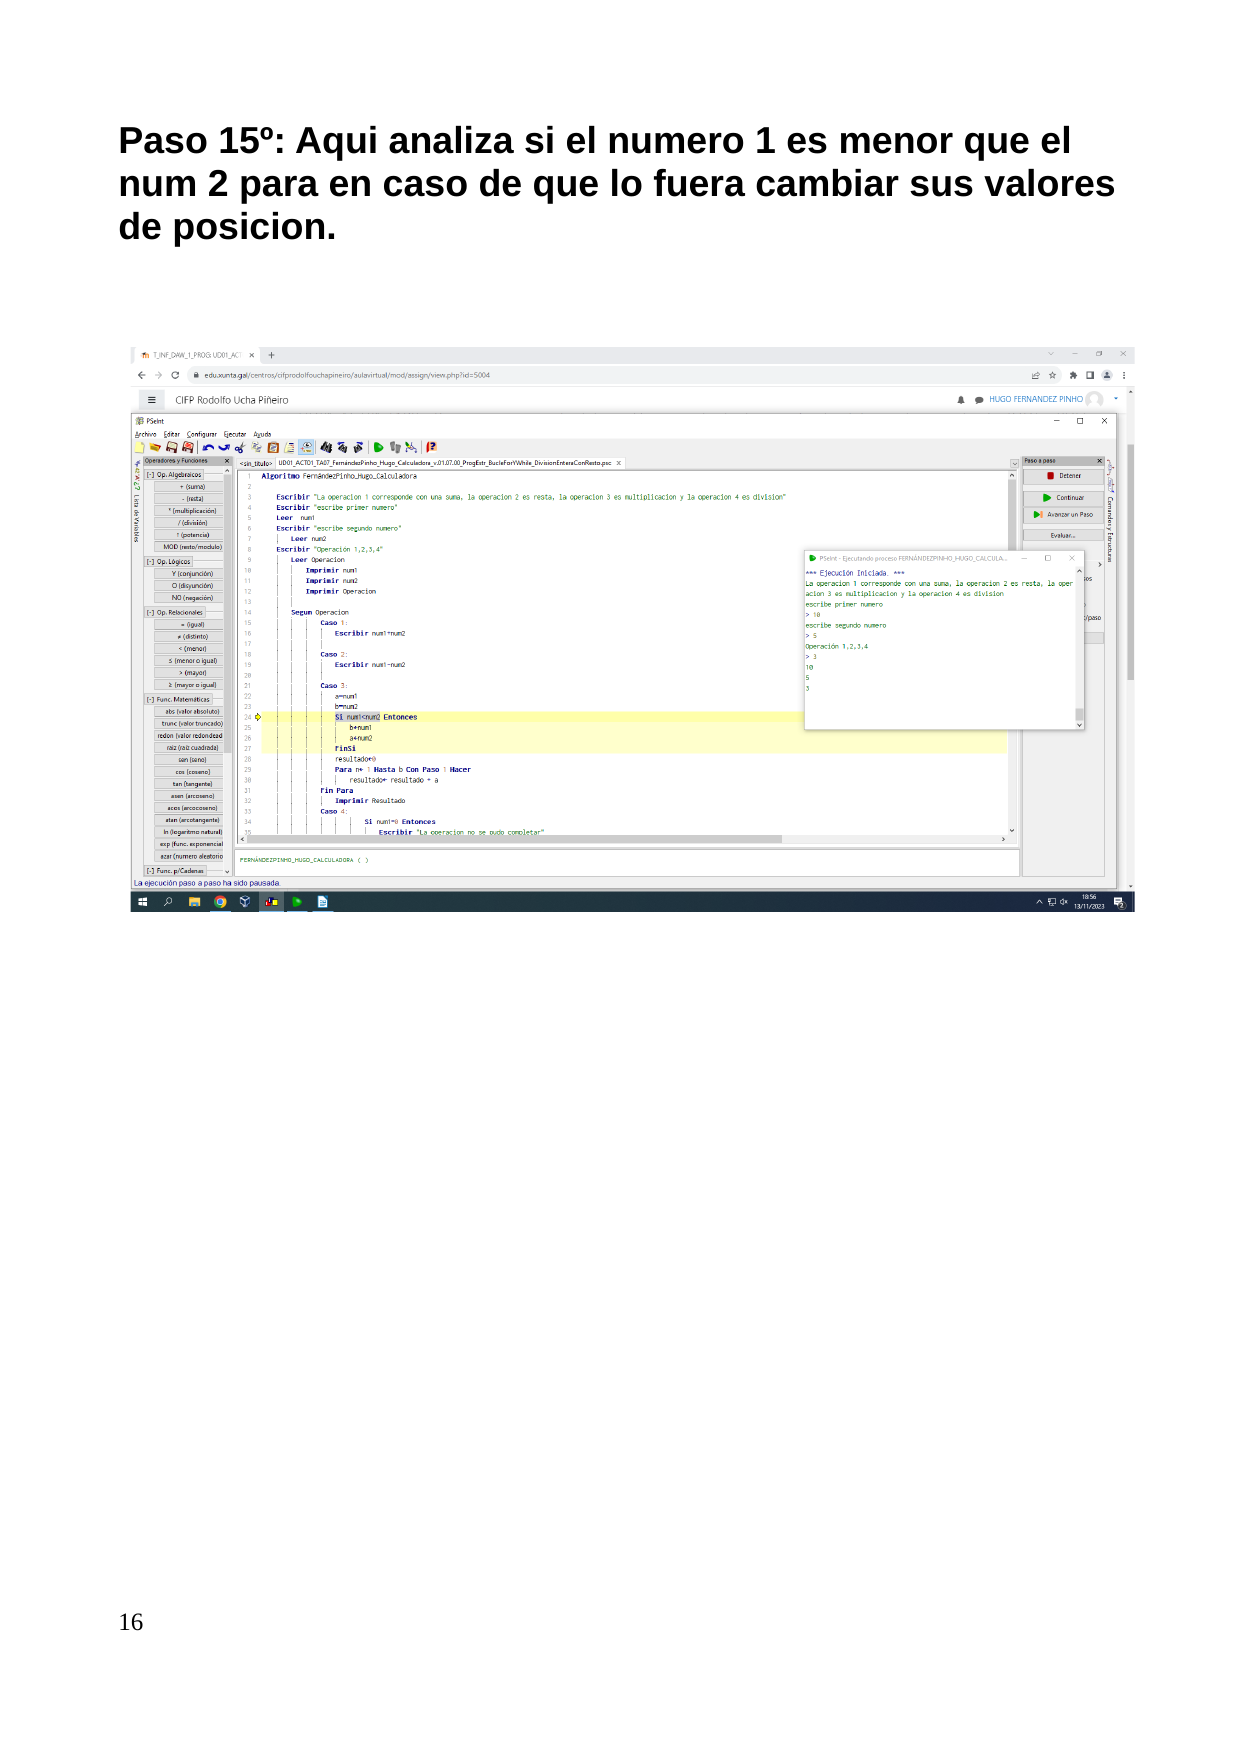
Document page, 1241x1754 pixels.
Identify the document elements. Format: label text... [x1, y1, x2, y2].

picture [130, 347, 1135, 912]
subtitle Paso 15º: Aqui analiza si el numero 1 es menor que el num 2 para en caso de que lo fuera cambiar sus valores de posicion. [118, 118, 1122, 247]
